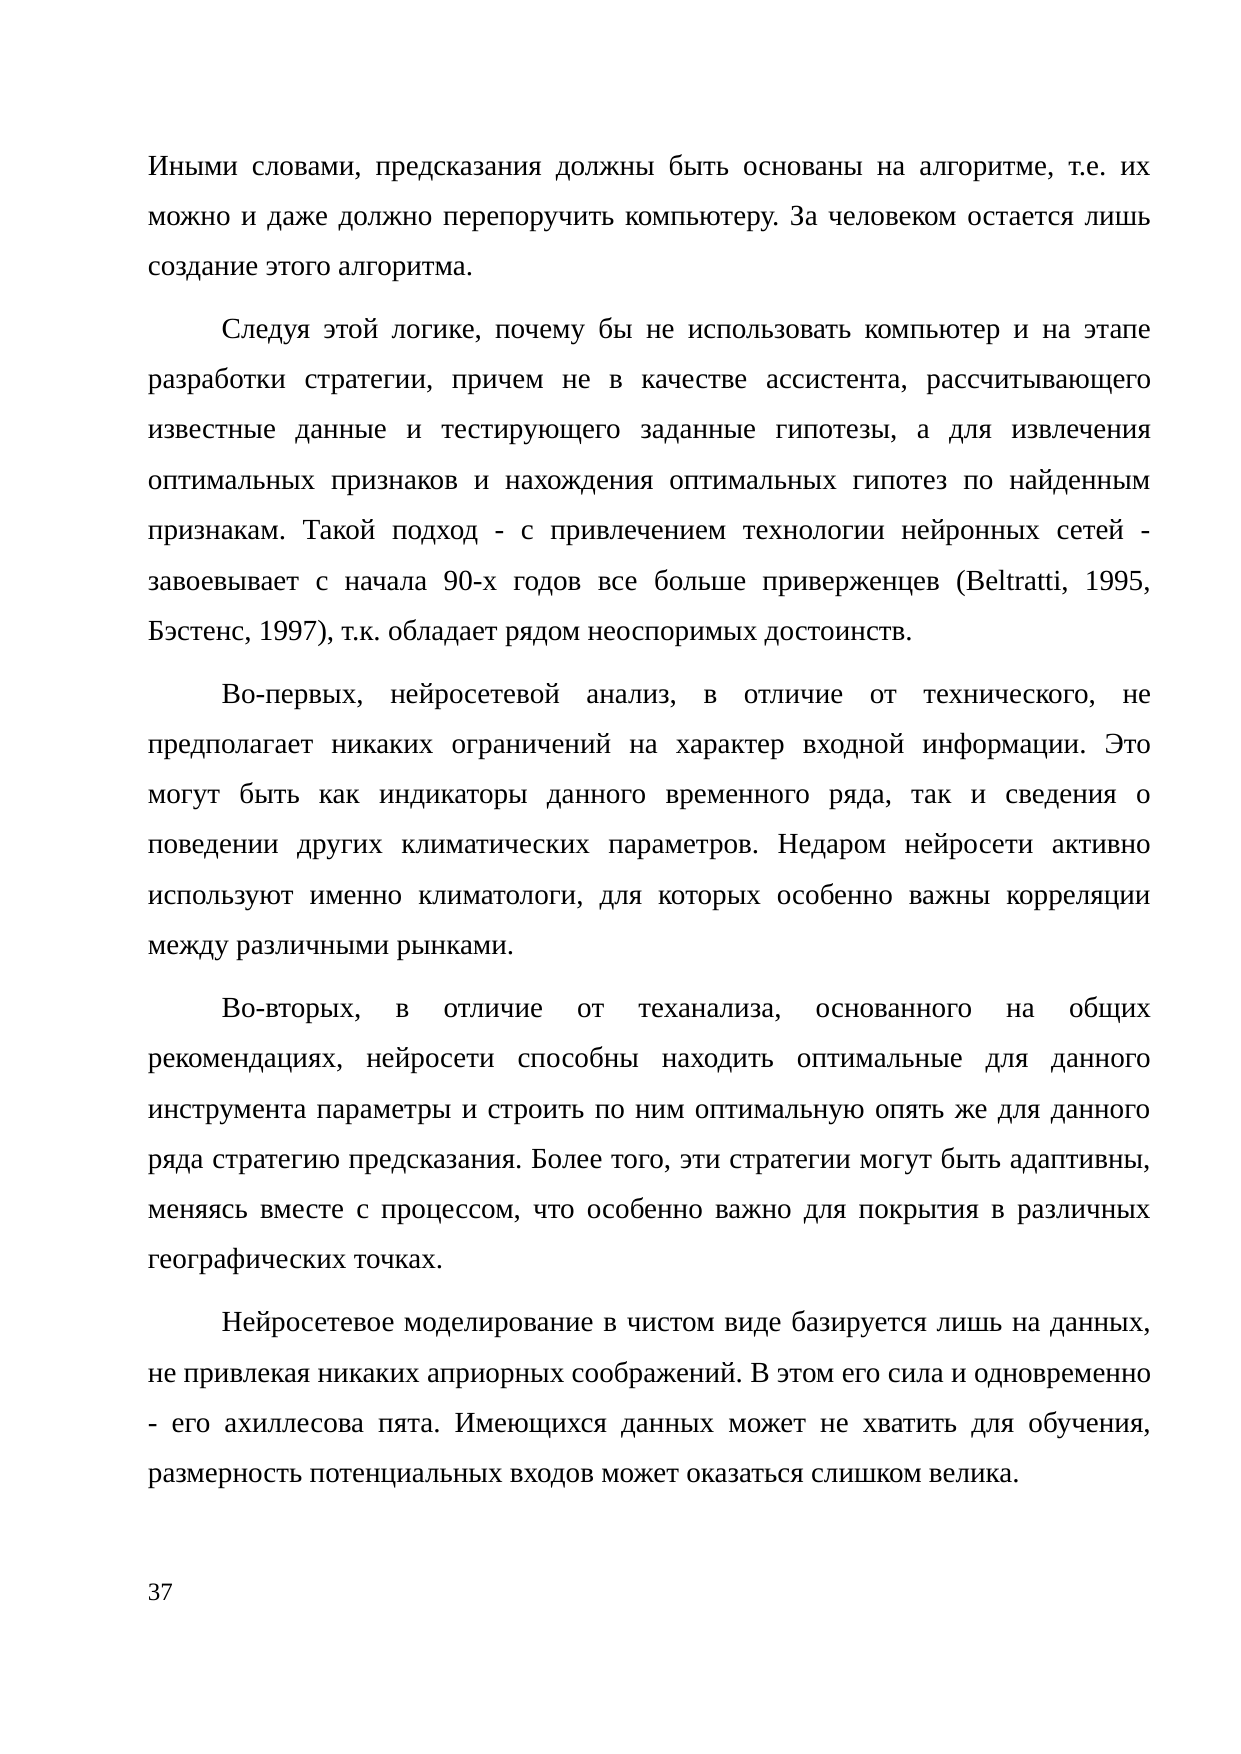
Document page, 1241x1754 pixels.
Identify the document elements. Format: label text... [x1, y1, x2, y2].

text Следуя этой логике, почему бы не использовать компьютер и на этапе разработки стратегии, причем не в качестве ассистента, рассчитывающего известные данные и тестирующего заданные гипотезы, а для извлечения оптимальных признаков и нахождения оптимальных гипотез по найденным признакам. Такой подход - с привлечением технологии нейронных сетей - завоевывает с начала 90-х годов все больше приверженцев (Beltratti, 1995, Бэстенс, 1997), т.к. обладает рядом неоспоримых достоинств. [148, 311, 1152, 646]
text Во-первых, нейросетевой анализ, в отличие от технического, не предполагает никаких ограничений на характер входной информации. Это могут быть как индикаторы данного временного ряда, так и сведения о поведении других климатических параметров. Недаром нейросети активно используют именно климатологи, для которых особенно важны корреляции между различными рынками. [148, 676, 1152, 961]
text Нейросетевое моделирование в чистом виде базируется лишь на данных, не привлекая никаких априорных соображений. В этом его сила и одновременно - его ахиллесова пята. Имеющихся данных может не хватить для обучения, размерность потенциальных входов может оказаться слишком велика. [148, 1304, 1152, 1489]
text Иными словами, предсказания должны быть основаны на алгоритме, т.е. их можно и даже должно перепоручить компьютеру. За человеком остается лишь создание этого алгоритма. [148, 148, 1152, 282]
text Во-вторых, в отличие от теханализа, основанного на общих рекомендациях, нейросети способны находить оптимальные для данного инструмента параметры и строить по ним оптимальную опять же для данного ряда стратегию предсказания. Более того, эти стратегии могут быть адаптивны, меняясь вместе с процессом, что особенно важно для покрытия в различных географических точках. [148, 990, 1152, 1275]
